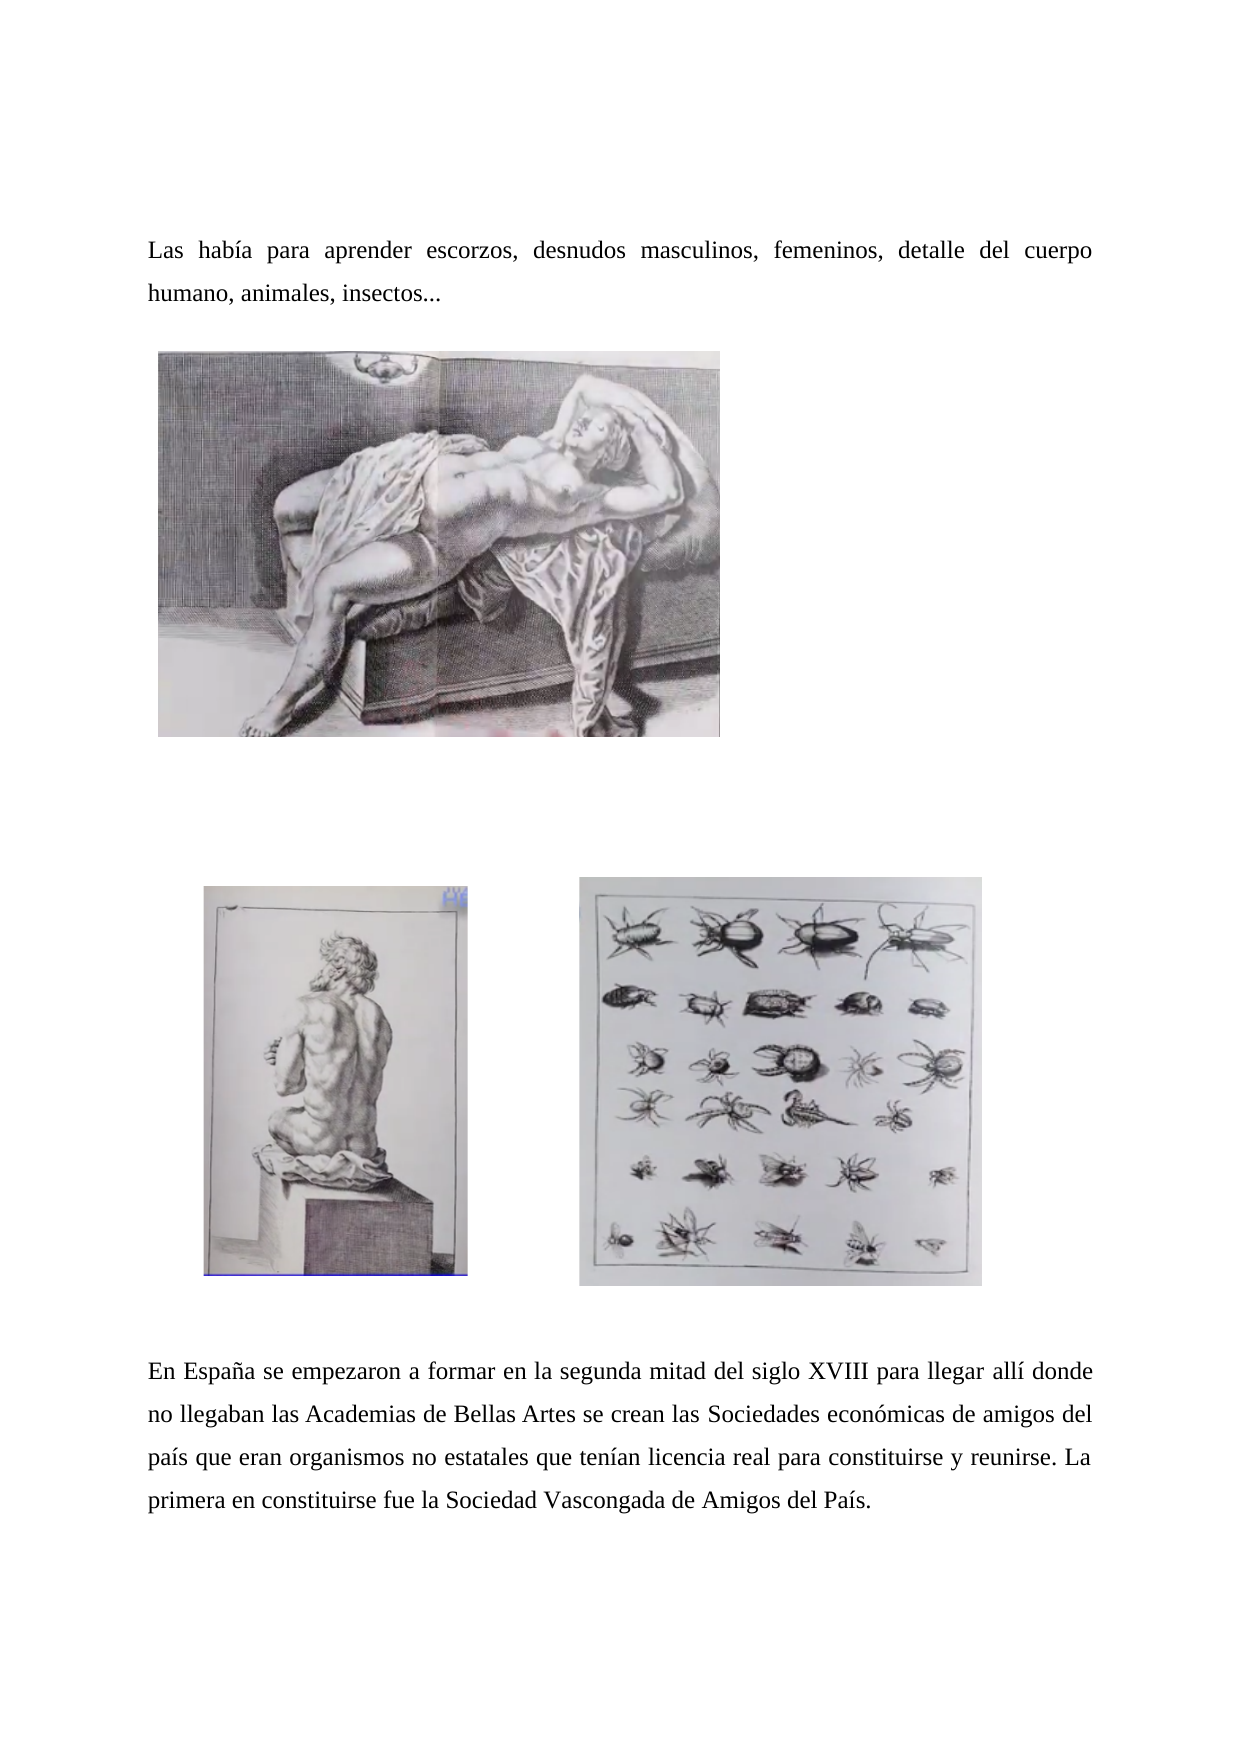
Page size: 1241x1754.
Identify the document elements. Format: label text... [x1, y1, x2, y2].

picture [579, 877, 687, 1286]
picture [203, 886, 404, 1276]
text En España se empezaron a formar en la segunda mitad del siglo XVIII para llegar allí donde no llegaban las Academias de Bellas Artes se crean las Sociedades económicas de amigos del país que eran organismos no estatales que tenían licencia real para constituirse y reunirse. La primera en constituirse fue la Sociedad Vascongada de Amigos del País. [148, 1356, 1093, 1514]
picture [158, 351, 442, 737]
text Las había para aprender escorzos, desnudos masculinos, femeninos, detalle del cuerpo humano, animales, insectos... [148, 235, 1093, 307]
